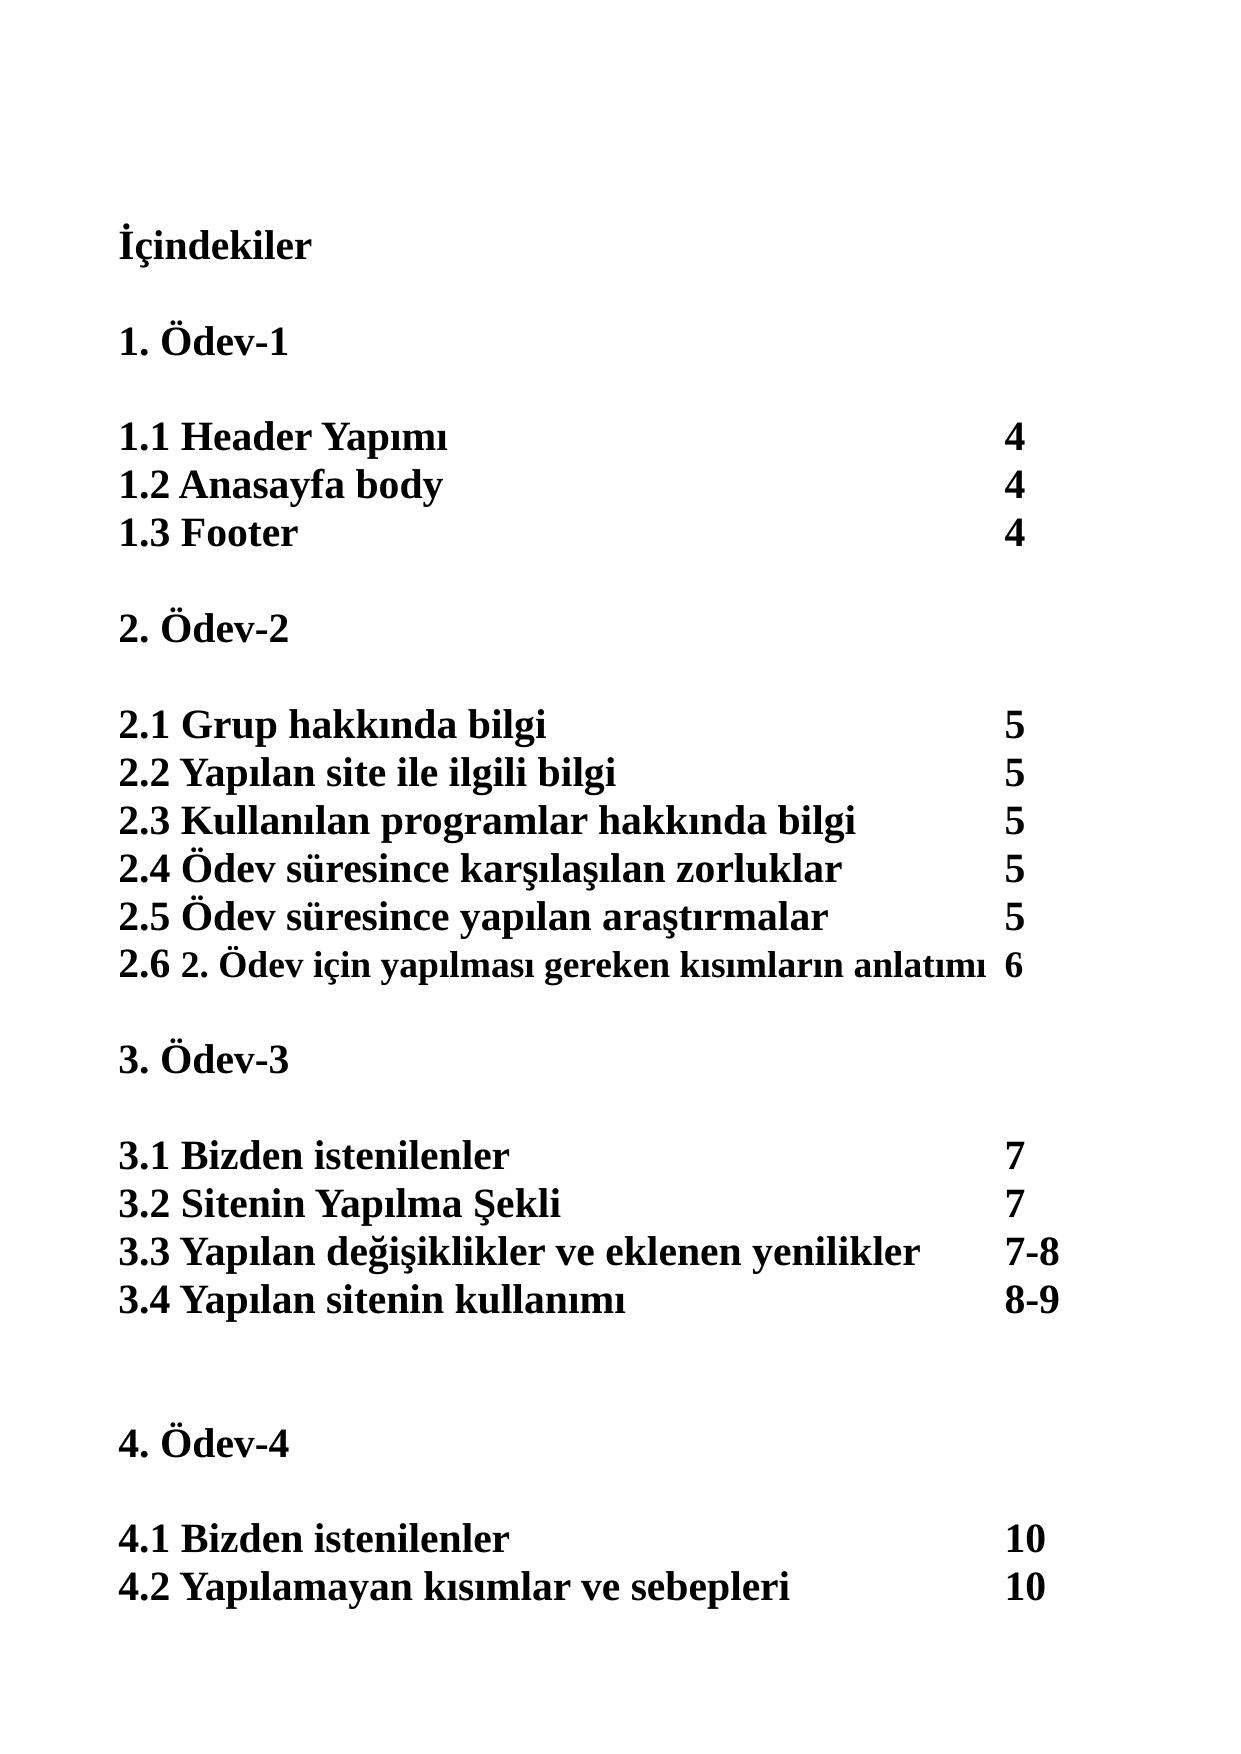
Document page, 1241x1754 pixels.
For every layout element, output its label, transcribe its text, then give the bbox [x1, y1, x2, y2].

text 1.3 Footer 4 [118, 508, 1122, 556]
text 4.1 Bizden istenilenler 10 [118, 1514, 1122, 1562]
text 4.2 Yapılamayan kısımlar ve sebepleri 10 [118, 1562, 1122, 1610]
text 2.4 Ödev süresince karşılaşılan zorluklar 5 [118, 843, 1122, 891]
text 2.3 Kullanılan programlar hakkında bilgi 5 [118, 795, 1122, 843]
text 2.1 Grup hakkında bilgi 5 [118, 699, 1122, 747]
text 2.6 2. Ödev için yapılması gereken kısımların anlatımı 6 [118, 939, 1122, 987]
text 3.4 Yapılan sitenin kullanımı 8-9 [118, 1274, 1122, 1322]
text 2. Ödev-2 [118, 603, 1122, 651]
text 1.2 Anasayfa body 4 [118, 460, 1122, 508]
text 1.1 Header Yapımı 4 [118, 412, 1122, 460]
text 2.2 Yapılan site ile ilgili bilgi 5 [118, 747, 1122, 795]
text 4. Ödev-4 [118, 1418, 1122, 1466]
text 3. Ödev-3 [118, 1035, 1122, 1083]
text 3.1 Bizden istenilenler 7 [118, 1131, 1122, 1178]
text 2.5 Ödev süresince yapılan araştırmalar 5 [118, 891, 1122, 939]
text 3.2 Sitenin Yapılma Şekli 7 [118, 1178, 1122, 1226]
text İçindekiler [118, 220, 1122, 268]
text 1. Ödev-1 [118, 316, 1122, 364]
text 3.3 Yapılan değişiklikler ve eklenen yenilikler 7-8 [118, 1226, 1122, 1274]
